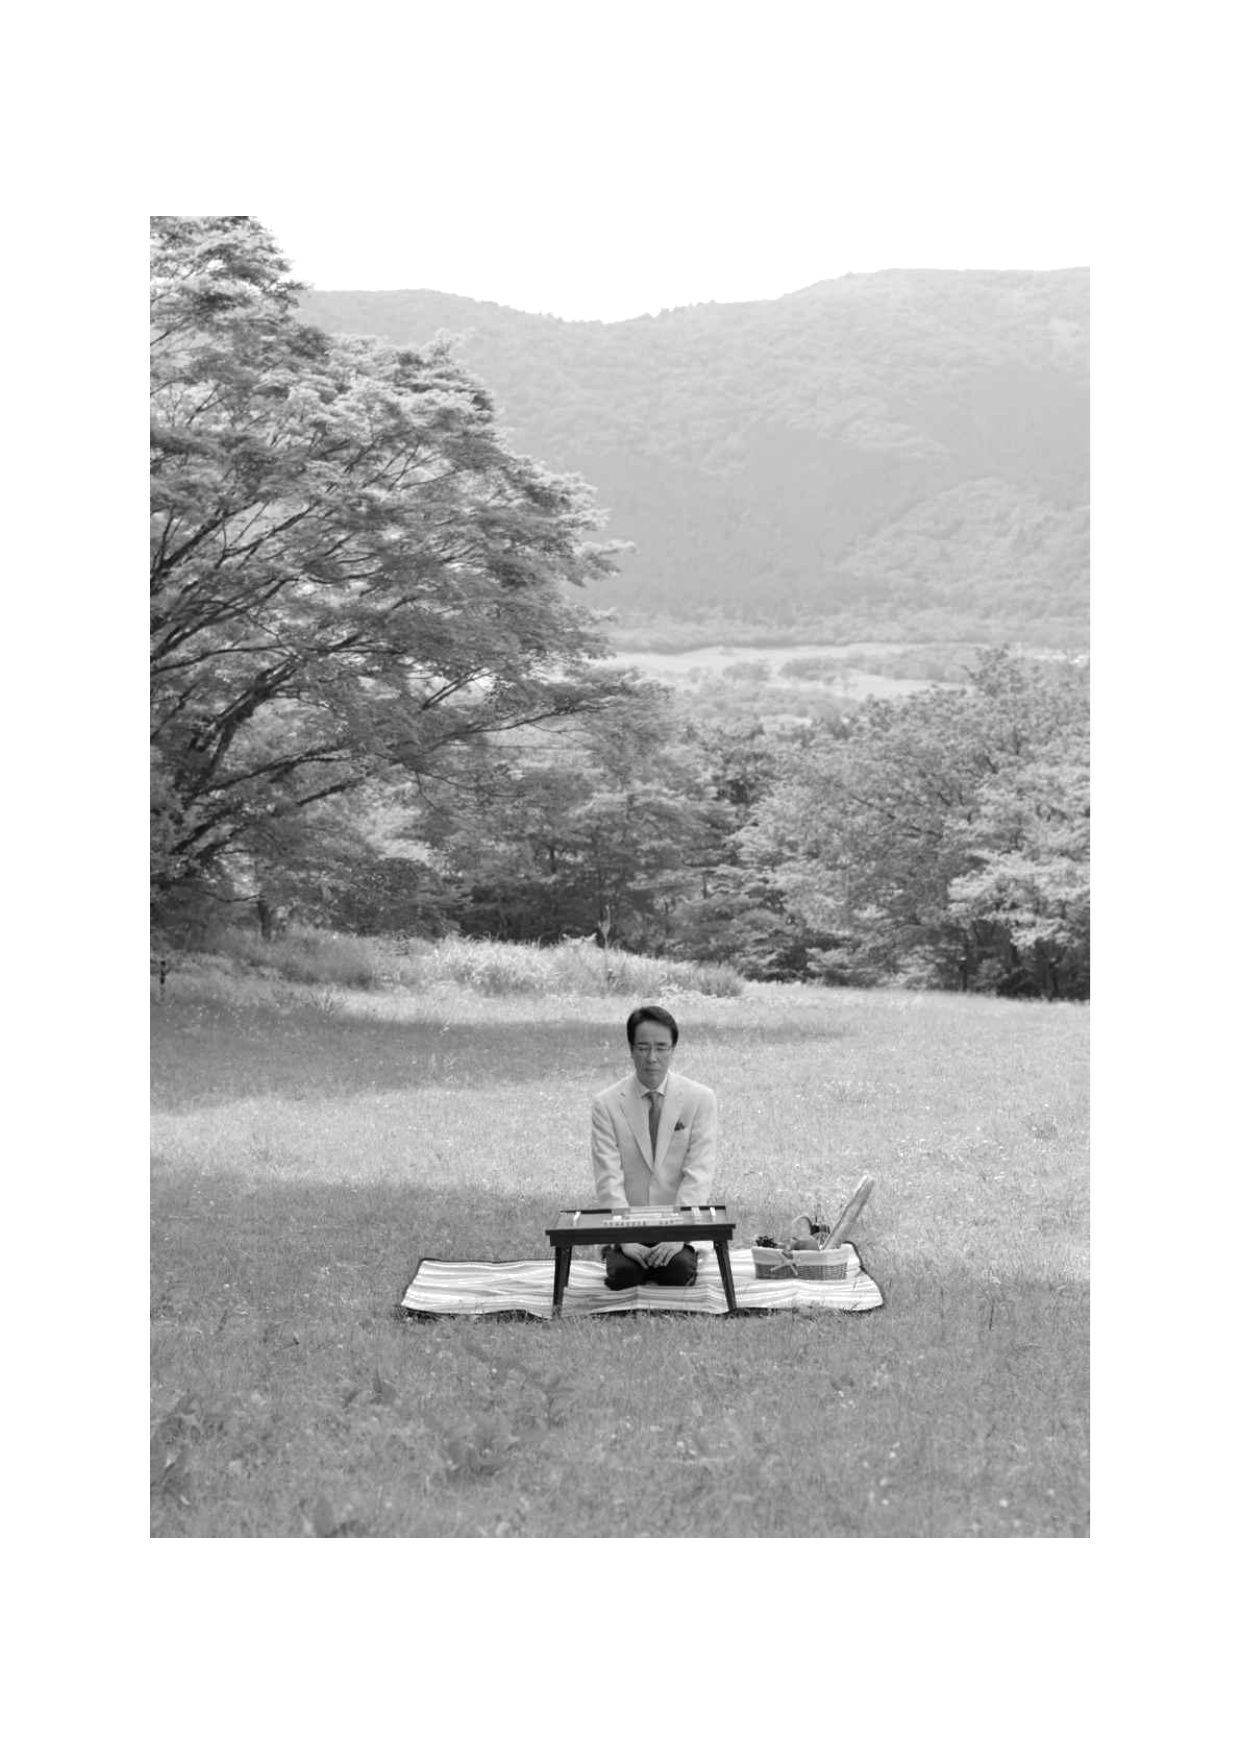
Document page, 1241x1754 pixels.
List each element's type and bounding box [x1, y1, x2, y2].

picture [150, 216, 1091, 1538]
